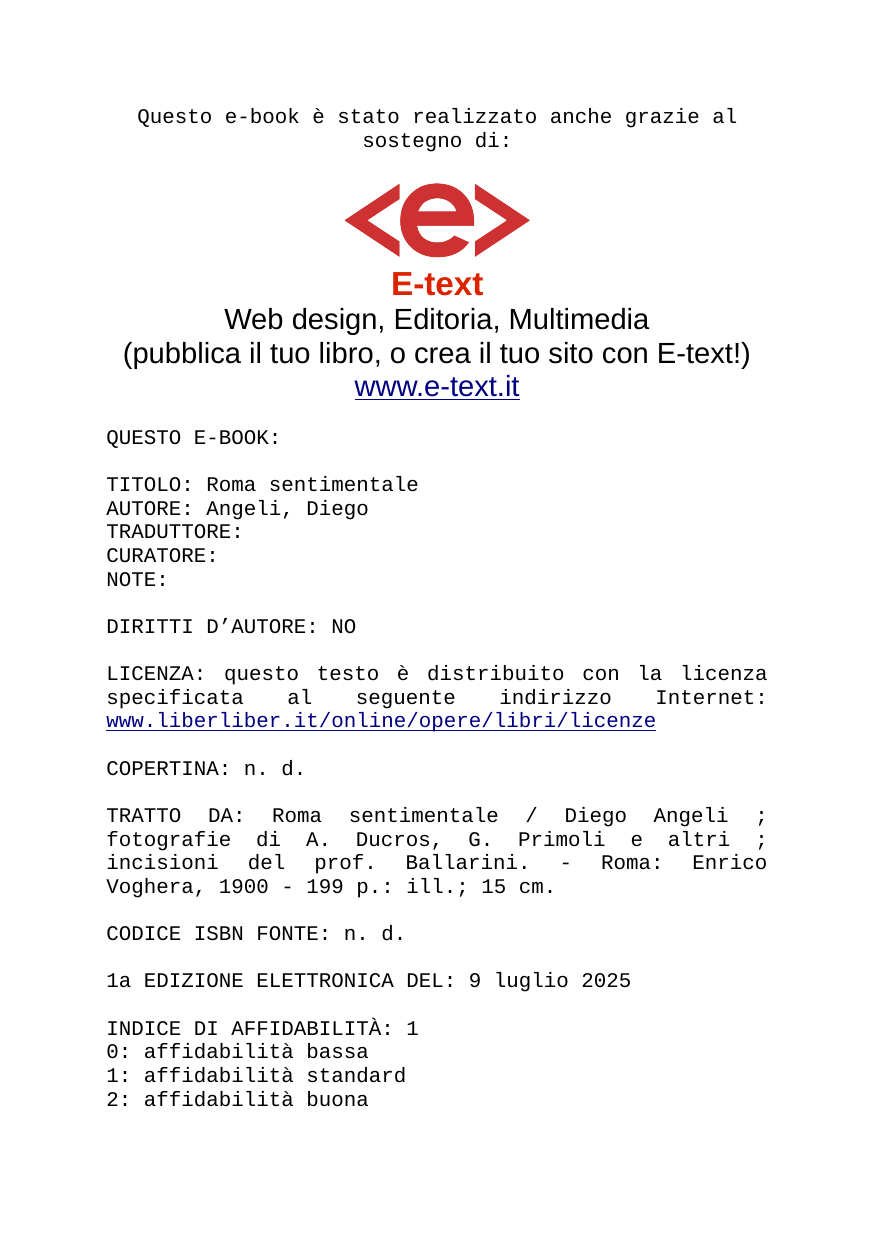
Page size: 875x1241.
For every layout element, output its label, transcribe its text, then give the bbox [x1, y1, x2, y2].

text TRADUTTORE: [106, 521, 768, 545]
text CURATORE: [106, 545, 768, 568]
text QUESTO E-BOOK: [106, 427, 768, 450]
text TRATTO DA: Roma sentimentale / Diego Angeli ; fotografie di A. Ducros, G. Primoli e altri ; incisioni del prof. Ballarini. - Roma: Enrico Voghera, 1900 - 199 p.: ill.; 15 cm. [106, 805, 768, 899]
text E-text [106, 264, 768, 302]
text TITOLO: Roma sentimentale [106, 474, 768, 498]
text INDICE DI AFFIDABILITÀ: 1 [106, 1018, 768, 1041]
text (pubblica il tuo libro, o crea il tuo sito con E-text!) [106, 336, 768, 369]
text DIRITTI D’AUTORE: NO [106, 616, 768, 639]
text AUTORE: Angeli, Diego [106, 498, 768, 521]
text Questo e-book è stato realizzato anche grazie al sostegno di: [106, 106, 768, 153]
text NOTE: [106, 568, 768, 592]
text CODICE ISBN FONTE: n. d. [106, 923, 768, 947]
text COPERTINA: n. d. [106, 758, 768, 781]
text 0: affidabilità bassa [106, 1041, 768, 1065]
picture [343, 183, 531, 258]
text Web design, Editoria, Multimedia [106, 302, 768, 336]
text 2: affidabilità buona [106, 1089, 768, 1112]
text 1a EDIZIONE ELETTRONICA DEL: 9 luglio 2025 [106, 971, 768, 994]
text 1: affidabilità standard [106, 1065, 768, 1089]
text LICENZA: questo testo è distribuito con la licenza specificata al seguente indirizzo Internet: www.liberliber.it/online/opere/libri/licenze [106, 663, 768, 734]
text www.e-text.it [106, 369, 768, 403]
